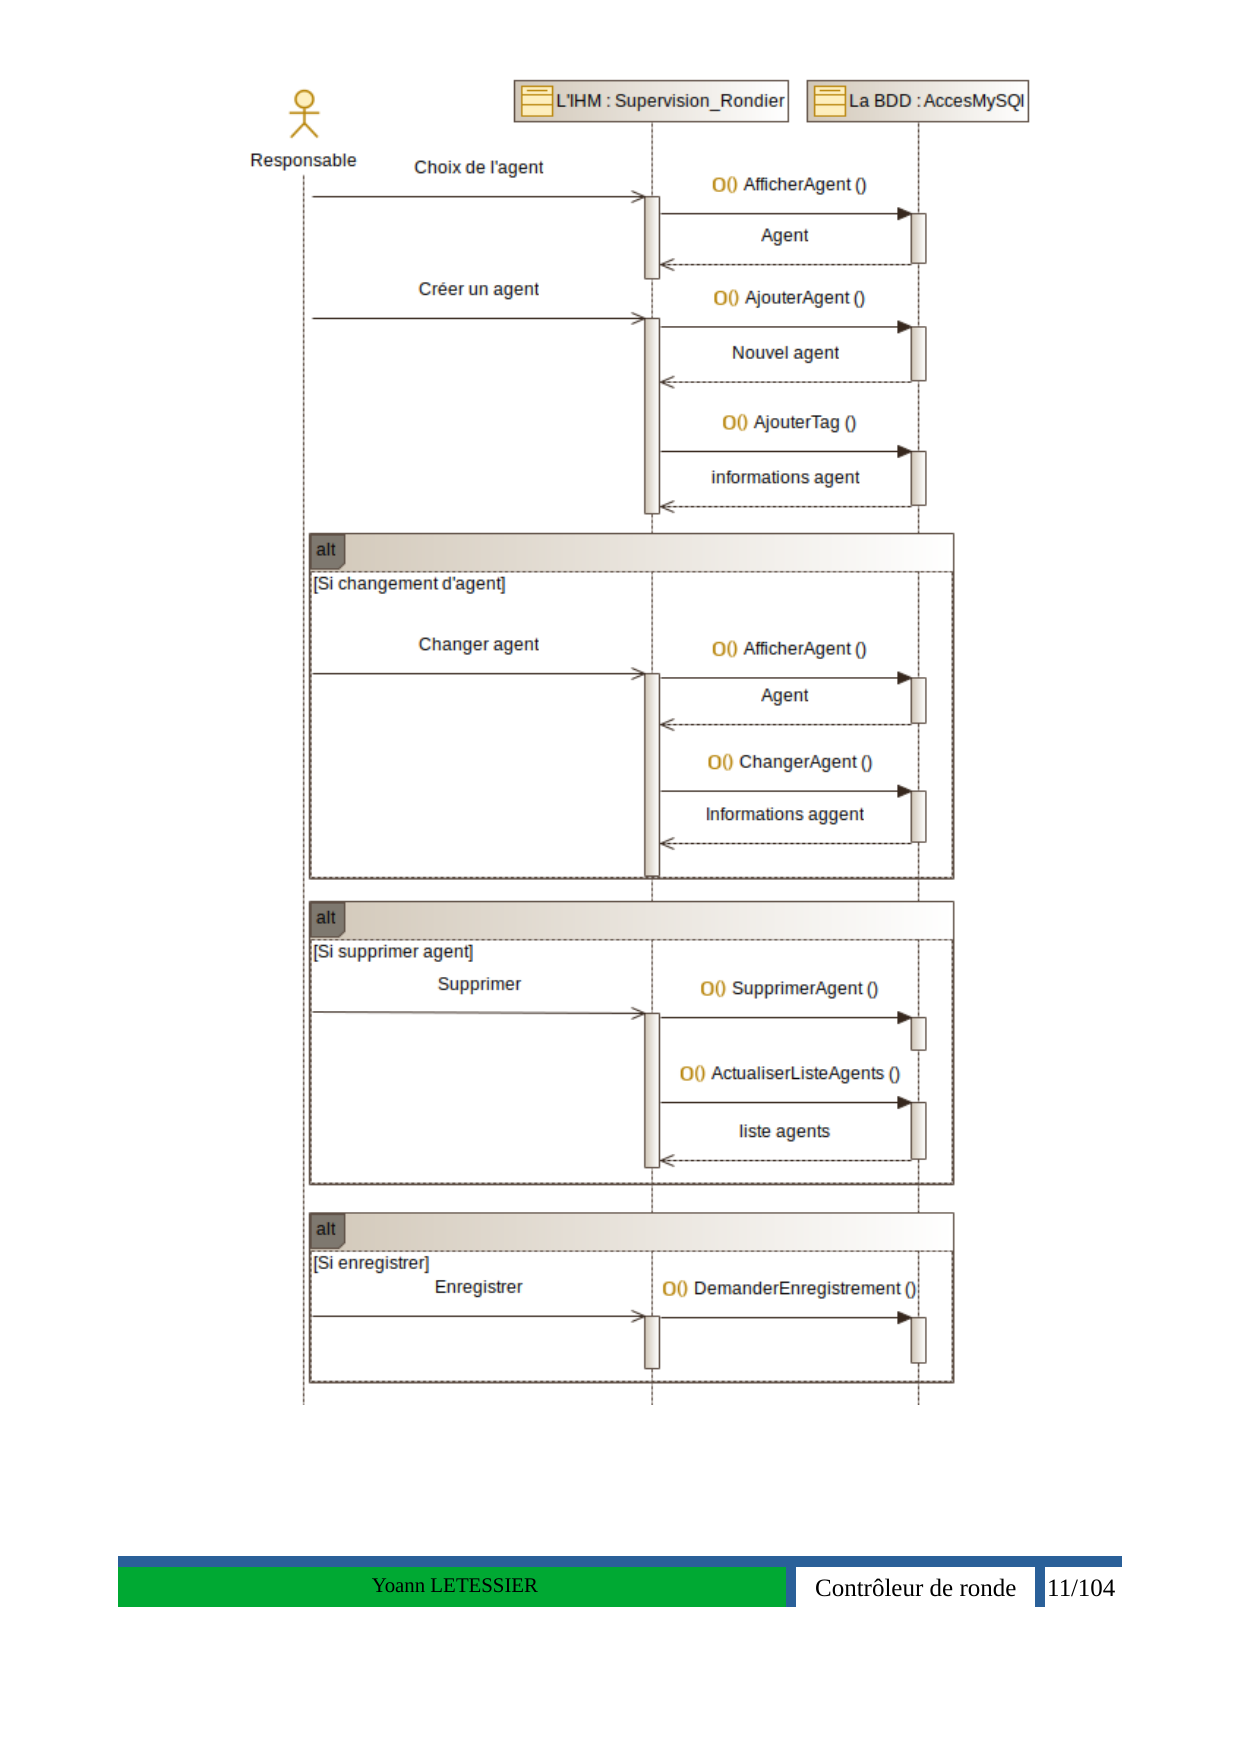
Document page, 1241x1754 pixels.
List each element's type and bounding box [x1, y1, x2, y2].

picture [148, 66, 1044, 1405]
